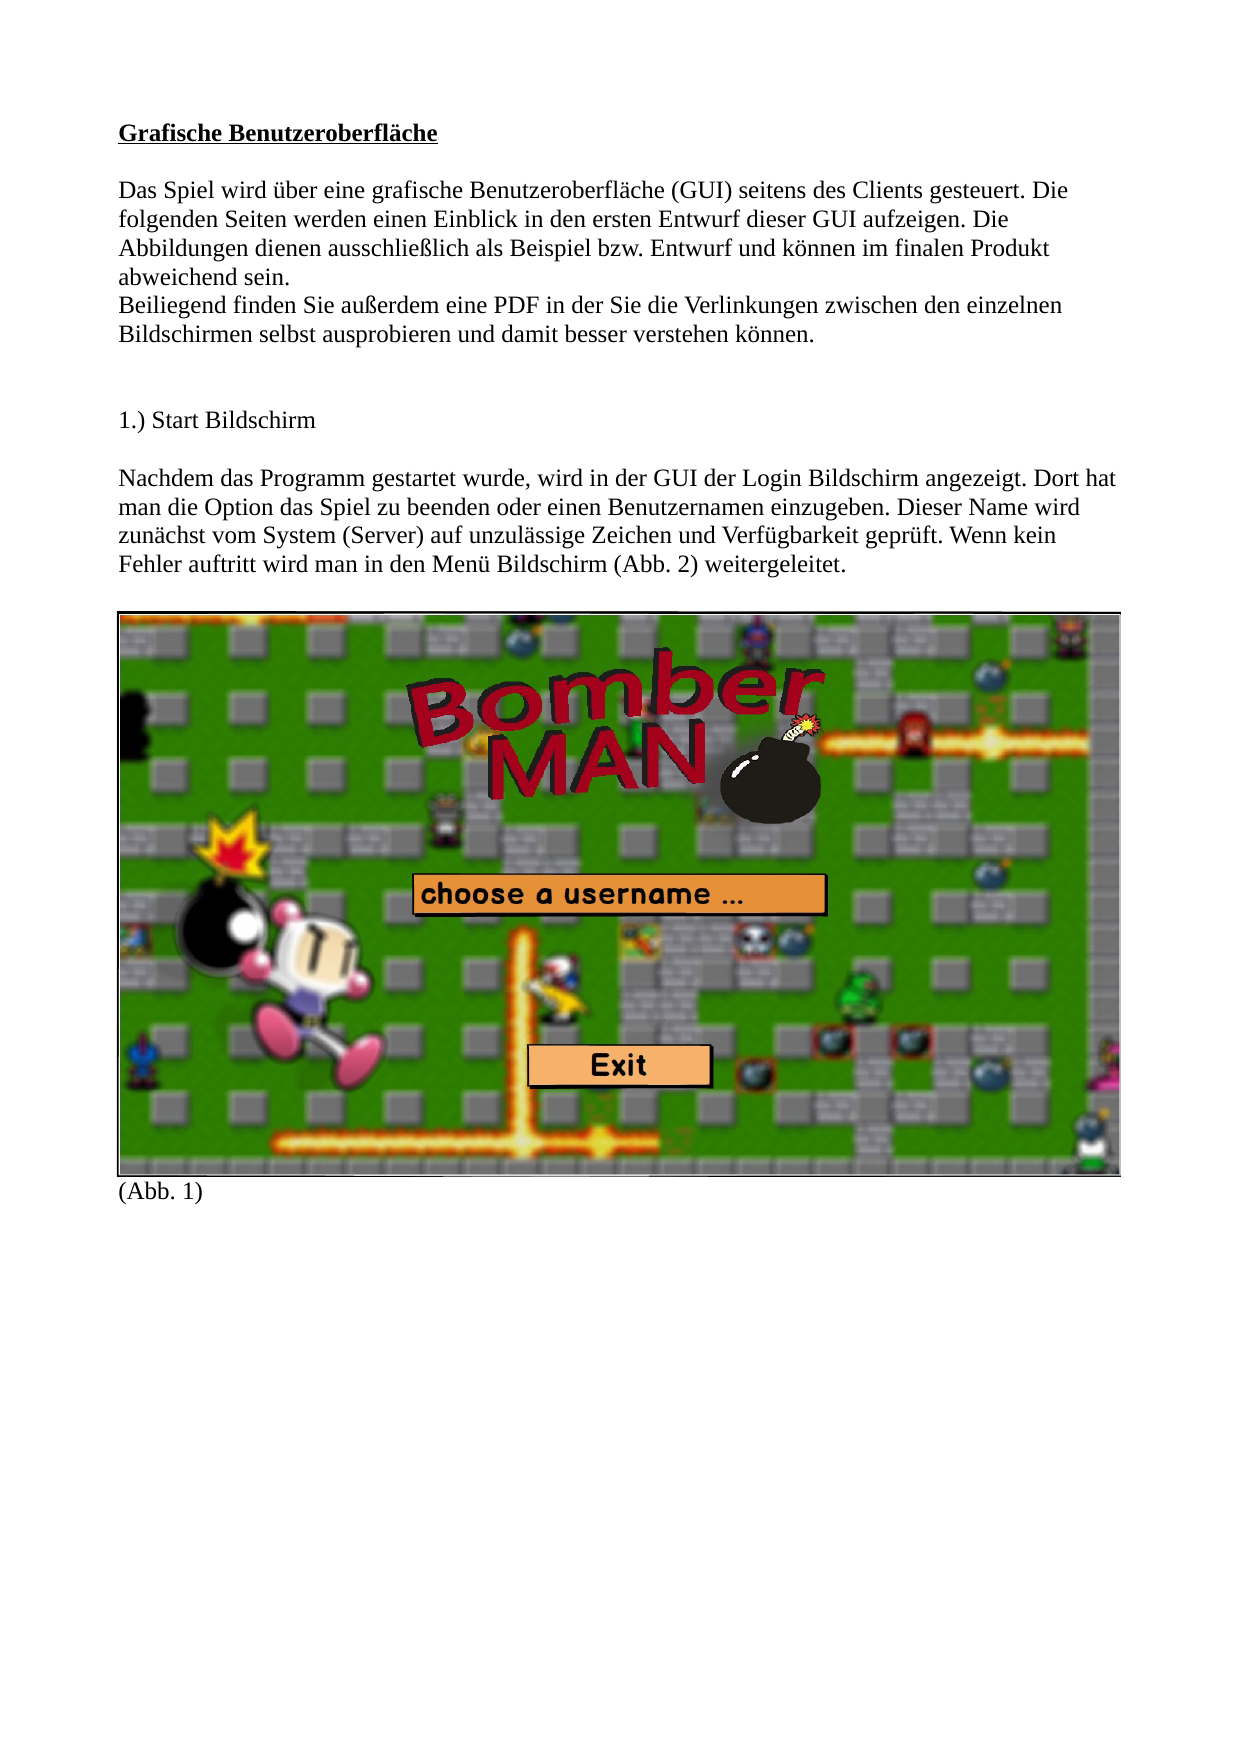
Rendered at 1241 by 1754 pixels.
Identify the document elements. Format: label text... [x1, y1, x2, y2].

text (Abb. 1) [118, 607, 1122, 1205]
text 1.) Start Bildschirm [118, 406, 1122, 434]
text Nachdem das Programm gestartet wurde, wird in der GUI der Login Bildschirm angezeigt. Dort hat man die Option das Spiel zu beenden oder einen Benutzernamen einzugeben. Dieser Name wird zunächst vom System (Server) auf unzulässige Zeichen und Verfügbarkeit geprüft. Wenn kein Fehler auftritt wird man in den Menü Bildschirm (Abb. 2) weitergeleitet. [118, 463, 1122, 578]
text Das Spiel wird über eine grafische Benutzeroberfläche (GUI) seitens des Clients gesteuert. Die folgenden Seiten werden einen Einblick in den ersten Entwurf dieser GUI aufzeigen. Die Abbildungen dienen ausschließlich als Beispiel bzw. Entwurf und können im finalen Produkt abweichend sein. [118, 176, 1122, 291]
text Grafische Benutzeroberfläche [118, 118, 1122, 147]
text Beiliegend finden Sie außerdem eine PDF in der Sie die Verlinkungen zwischen den einzelnen Bildschirmen selbst ausprobieren und damit besser verstehen können. [118, 291, 1122, 348]
